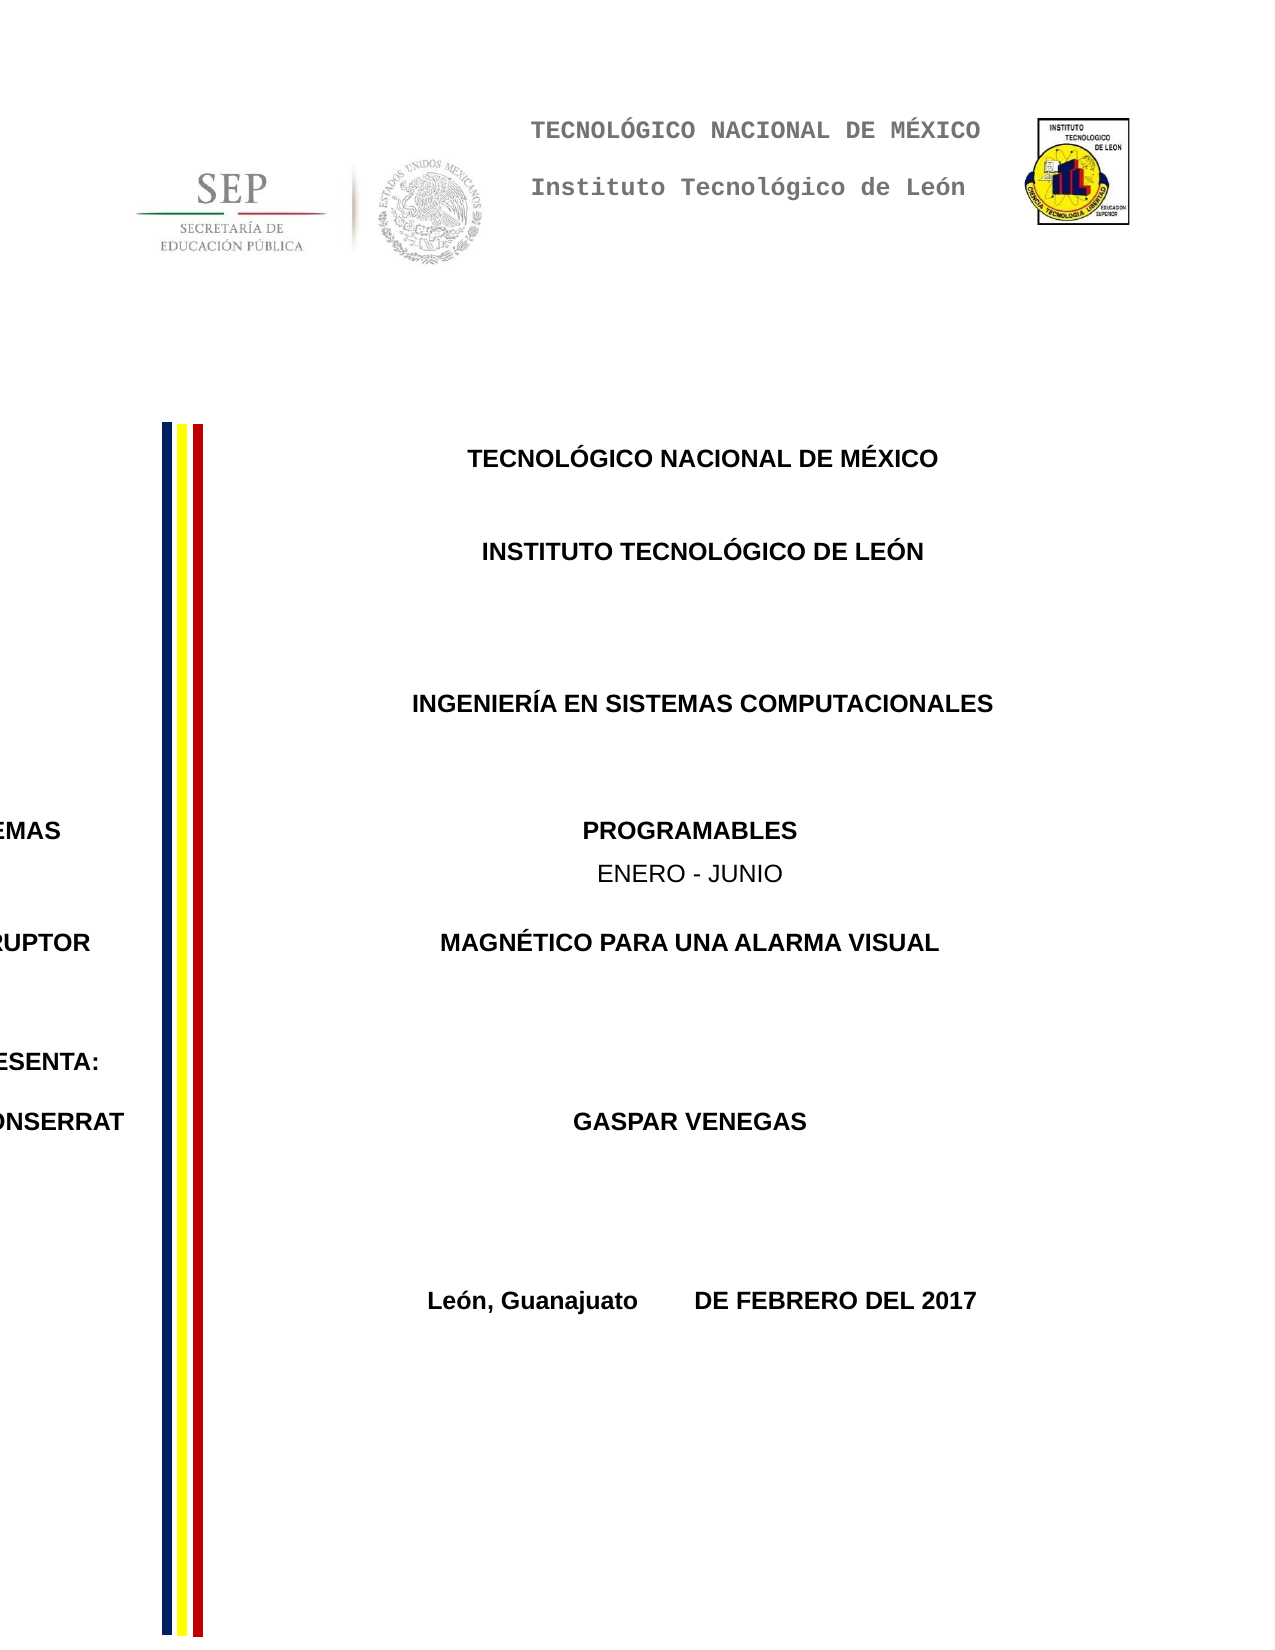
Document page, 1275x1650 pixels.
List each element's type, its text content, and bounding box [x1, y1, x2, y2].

text [1130, 118, 1247, 146]
text QUE PRESENTA: [187, 988, 193, 1075]
text SISTEMAS PROGRAMABLES [203, 816, 1158, 845]
subtitle TECNOLÓGICO NACIONAL DE MÉXICO [203, 443, 1158, 472]
text QUE PRESENTA: [0, 988, 162, 1075]
text QUE PRESENTA: [203, 988, 1158, 1075]
text [1130, 174, 1247, 203]
text QUE PRESENTA: [172, 988, 177, 1075]
text INTERRUPTOR MAGNÉTICO PARA UNA ALARMA VISUAL [203, 928, 1158, 957]
text ENERO - JUNIO [203, 859, 1158, 888]
text [118, 859, 162, 888]
text MAYRA MONSERRAT GASPAR VENEGAS [0, 1107, 162, 1135]
subtitle INGENIERÍA EN SISTEMAS COMPUTACIONALES [203, 689, 1158, 718]
text TECNOLÓGICO NACIONAL DE MÉXICO [118, 118, 1024, 146]
text León, Guanajuato DE FEBRERO DEL 2017 [203, 1286, 1157, 1315]
picture [1024, 118, 1130, 225]
text MAYRA MONSERRAT GASPAR VENEGAS [203, 1107, 1158, 1135]
subtitle INSTITUTO TECNOLÓGICO DE LEÓN [203, 536, 1158, 565]
picture [101, 121, 512, 299]
text SISTEMAS PROGRAMABLES [0, 816, 162, 845]
text INTERRUPTOR MAGNÉTICO PARA UNA ALARMA VISUAL [0, 928, 162, 957]
text Instituto Tecnológico de León [512, 174, 1024, 203]
